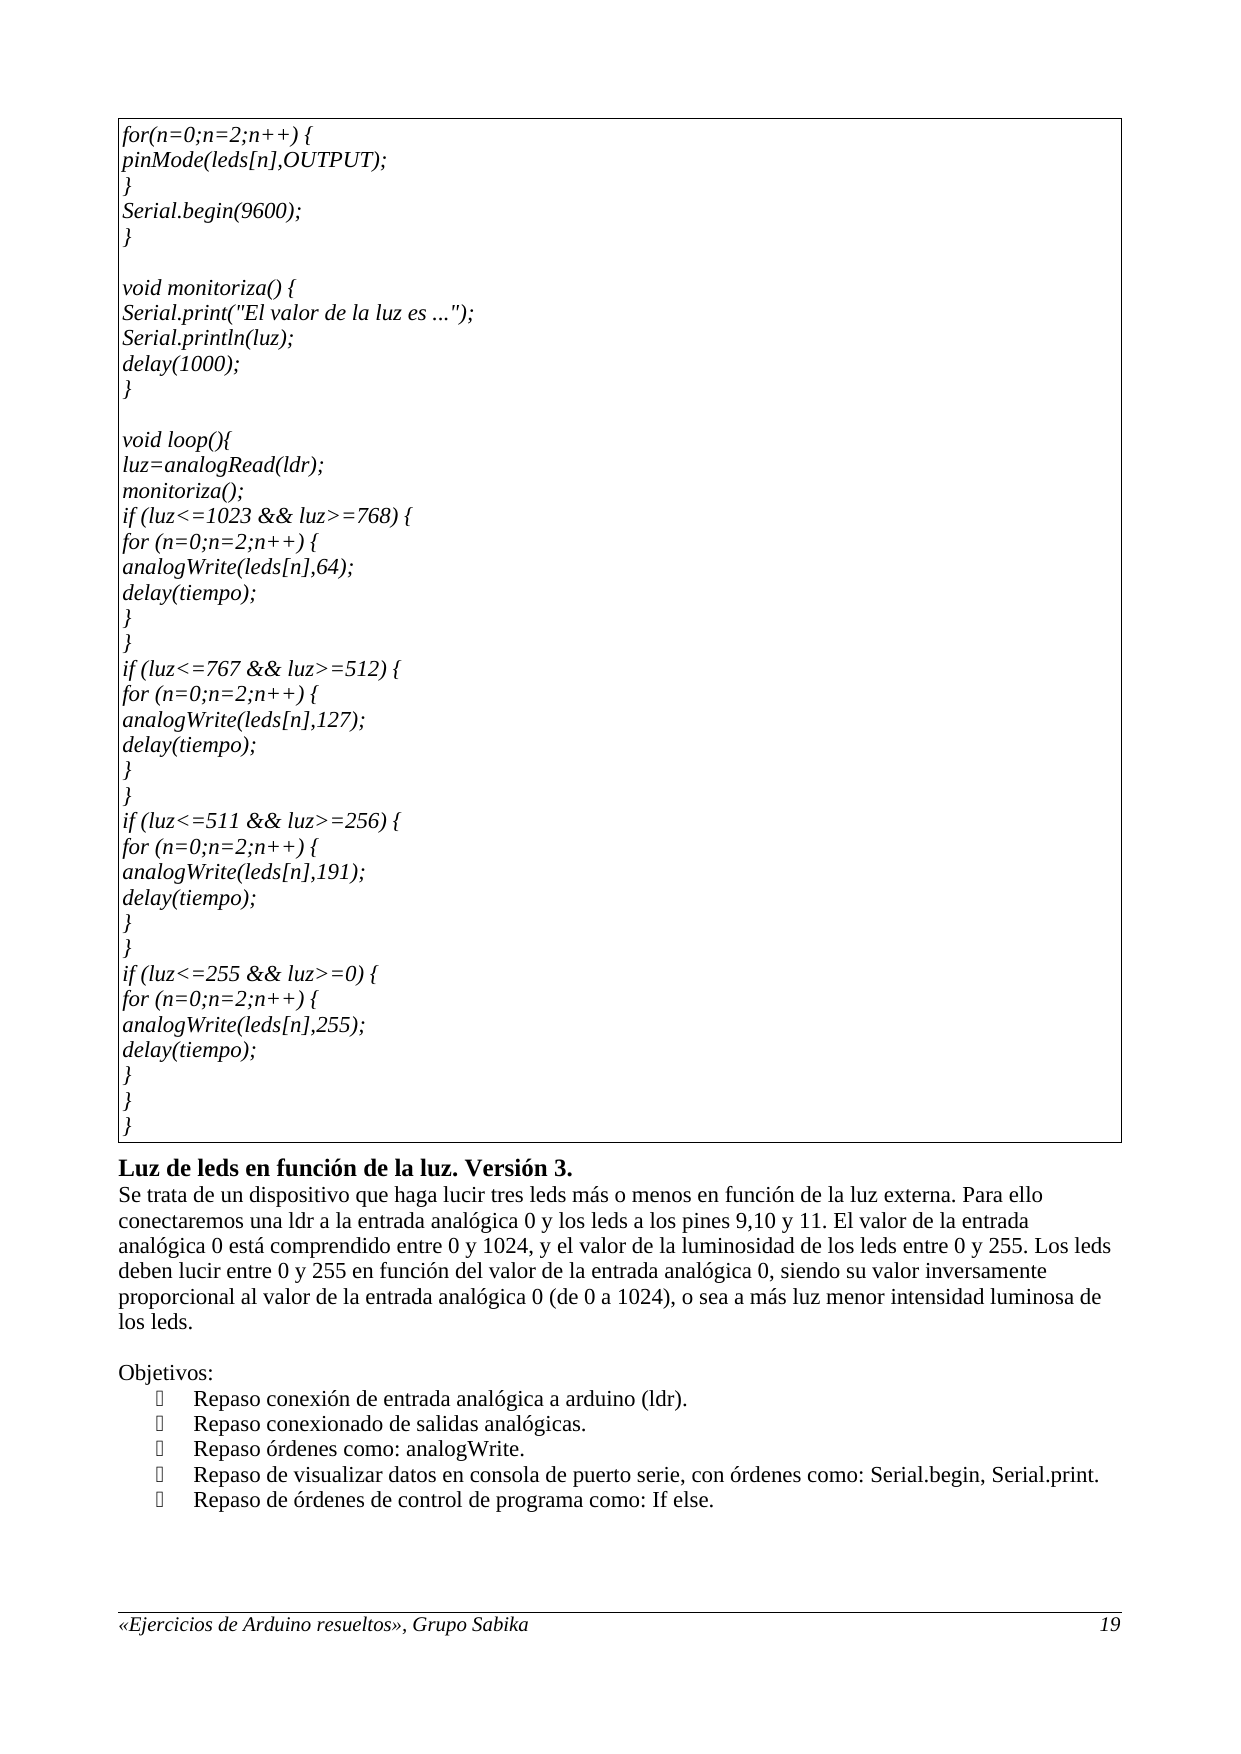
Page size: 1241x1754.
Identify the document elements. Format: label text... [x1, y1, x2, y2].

text } [133, 626, 1121, 652]
text void monitoriza() { [119, 271, 1121, 296]
text if (luz<=511 && luz>=256) { [133, 804, 1121, 830]
list Repaso órdenes como: analogWrite. [156, 1436, 193, 1462]
text analogWrite(leds[n],191); [321, 855, 1121, 881]
text analogWrite(leds[n],64); [321, 550, 1121, 576]
text delay(tiempo); [259, 1033, 1121, 1058]
text } [133, 372, 1121, 398]
text } [133, 1084, 1121, 1109]
text if (luz<=767 && luz>=512) { [133, 652, 1121, 677]
text analogWrite(leds[n],127); [321, 703, 1121, 728]
text for (n=0;n=2;n++) { [321, 677, 1121, 703]
text Serial.print("El valor de la luz es ..."); [299, 296, 1121, 321]
text void loop(){ [119, 423, 1121, 448]
text } [119, 1058, 1121, 1084]
text for (n=0;n=2;n++) { [321, 525, 1121, 550]
text pinMode(leds[n],OUTPUT); [119, 143, 1121, 169]
text delay(1000); [243, 347, 1121, 372]
text if (luz<=1023 && luz>=768) { [246, 499, 1121, 525]
text Objetivos: [219, 1360, 1122, 1386]
text luz=analogRead(ldr); [119, 448, 1121, 474]
text } [119, 1109, 1121, 1142]
text if (luz<=255 && luz>=0) { [133, 957, 1121, 982]
text } [133, 601, 1121, 626]
text } [133, 906, 1121, 931]
text } [133, 779, 1121, 804]
text } [119, 753, 1121, 779]
text } [133, 169, 1121, 194]
text delay(tiempo); [119, 576, 1121, 601]
text Serial.begin(9600); [133, 194, 1121, 220]
list Repaso conexionado de salidas analógicas. [587, 1411, 1122, 1436]
text delay(tiempo); [119, 881, 1121, 906]
text for (n=0;n=2;n++) { [321, 982, 1121, 1008]
text for(n=0;n=2;n++) { [119, 119, 1121, 143]
text monitoriza(); [246, 474, 1121, 499]
text } [133, 220, 1121, 245]
list Repaso de órdenes de control de programa como: If else. [715, 1487, 1122, 1513]
text } [133, 931, 1121, 957]
text Se trata de un dispositivo que haga lucir tres leds más o menos en función de la luz externa. Para ello conectaremos una ldr a la entrada analógica 0 y los leds a los pines 9,10 y 11. El valor de la entrada analógica 0 está comprendido entre 0 y 1024, y el valor de la luminosidad de los leds entre 0 y 255. Los leds deben lucir entre 0 y 255 en función del valor de la entrada analógica 0, siendo su valor inversamente proporcional al valor de la entrada analógica 0 (de 0 a 1024), o sea a más luz menor intensidad luminosa de los leds. [118, 1182, 1122, 1335]
text for (n=0;n=2;n++) { [321, 830, 1121, 855]
list Repaso conexionado de salidas analógicas. [156, 1411, 193, 1436]
text delay(tiempo); [259, 728, 1121, 753]
text Serial.println(luz); [297, 321, 1121, 347]
list Repaso conexión de entrada analógica a arduino (ldr). [688, 1386, 1122, 1411]
text analogWrite(leds[n],255); [321, 1008, 1121, 1033]
list Repaso órdenes como: analogWrite. [525, 1436, 1122, 1462]
text Luz de leds en función de la luz. Versión 3. [118, 1154, 1122, 1182]
